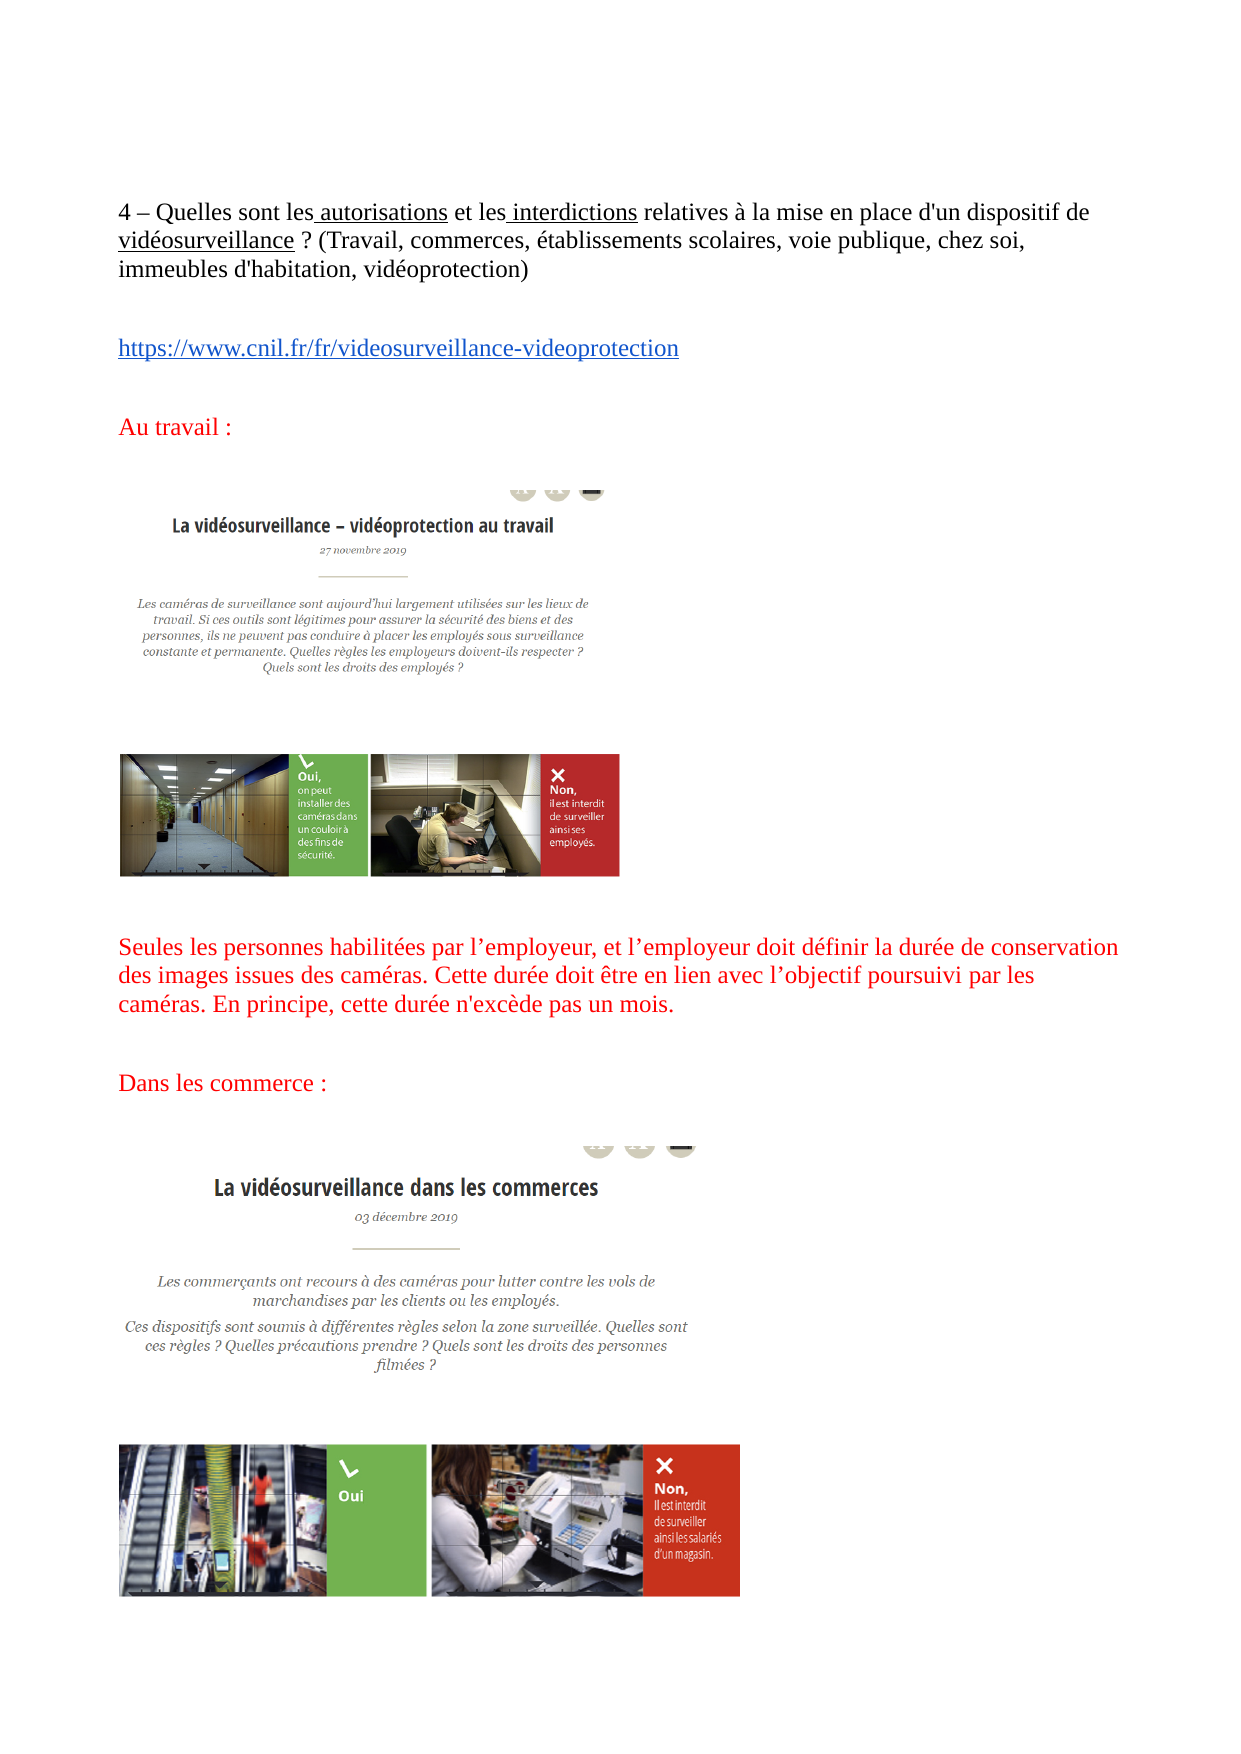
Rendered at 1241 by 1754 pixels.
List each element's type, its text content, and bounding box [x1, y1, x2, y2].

text Au travail : [118, 412, 1122, 441]
text Dans les commerce : [118, 1068, 1122, 1097]
text Seules les personnes habilitées par l’employeur, et l’employeur doit définir la durée de conservation des images issues des caméras. Cette durée doit être en lien avec l’objectif poursuivi par les caméras. En principe, cette durée n'excède pas un mois. [118, 932, 1122, 1018]
text https://www.cnil.fr/fr/videosurveillance-videoprotection [118, 333, 1122, 362]
text 4 – Quelles sont les autorisations et les interdictions relatives à la mise en place d'un dispositif de vidéosurveillance ? (Travail, commerces, établissements scolaires, voie publique, chez soi, immeubles d'habitation, vidéoprotection) [118, 197, 1122, 283]
